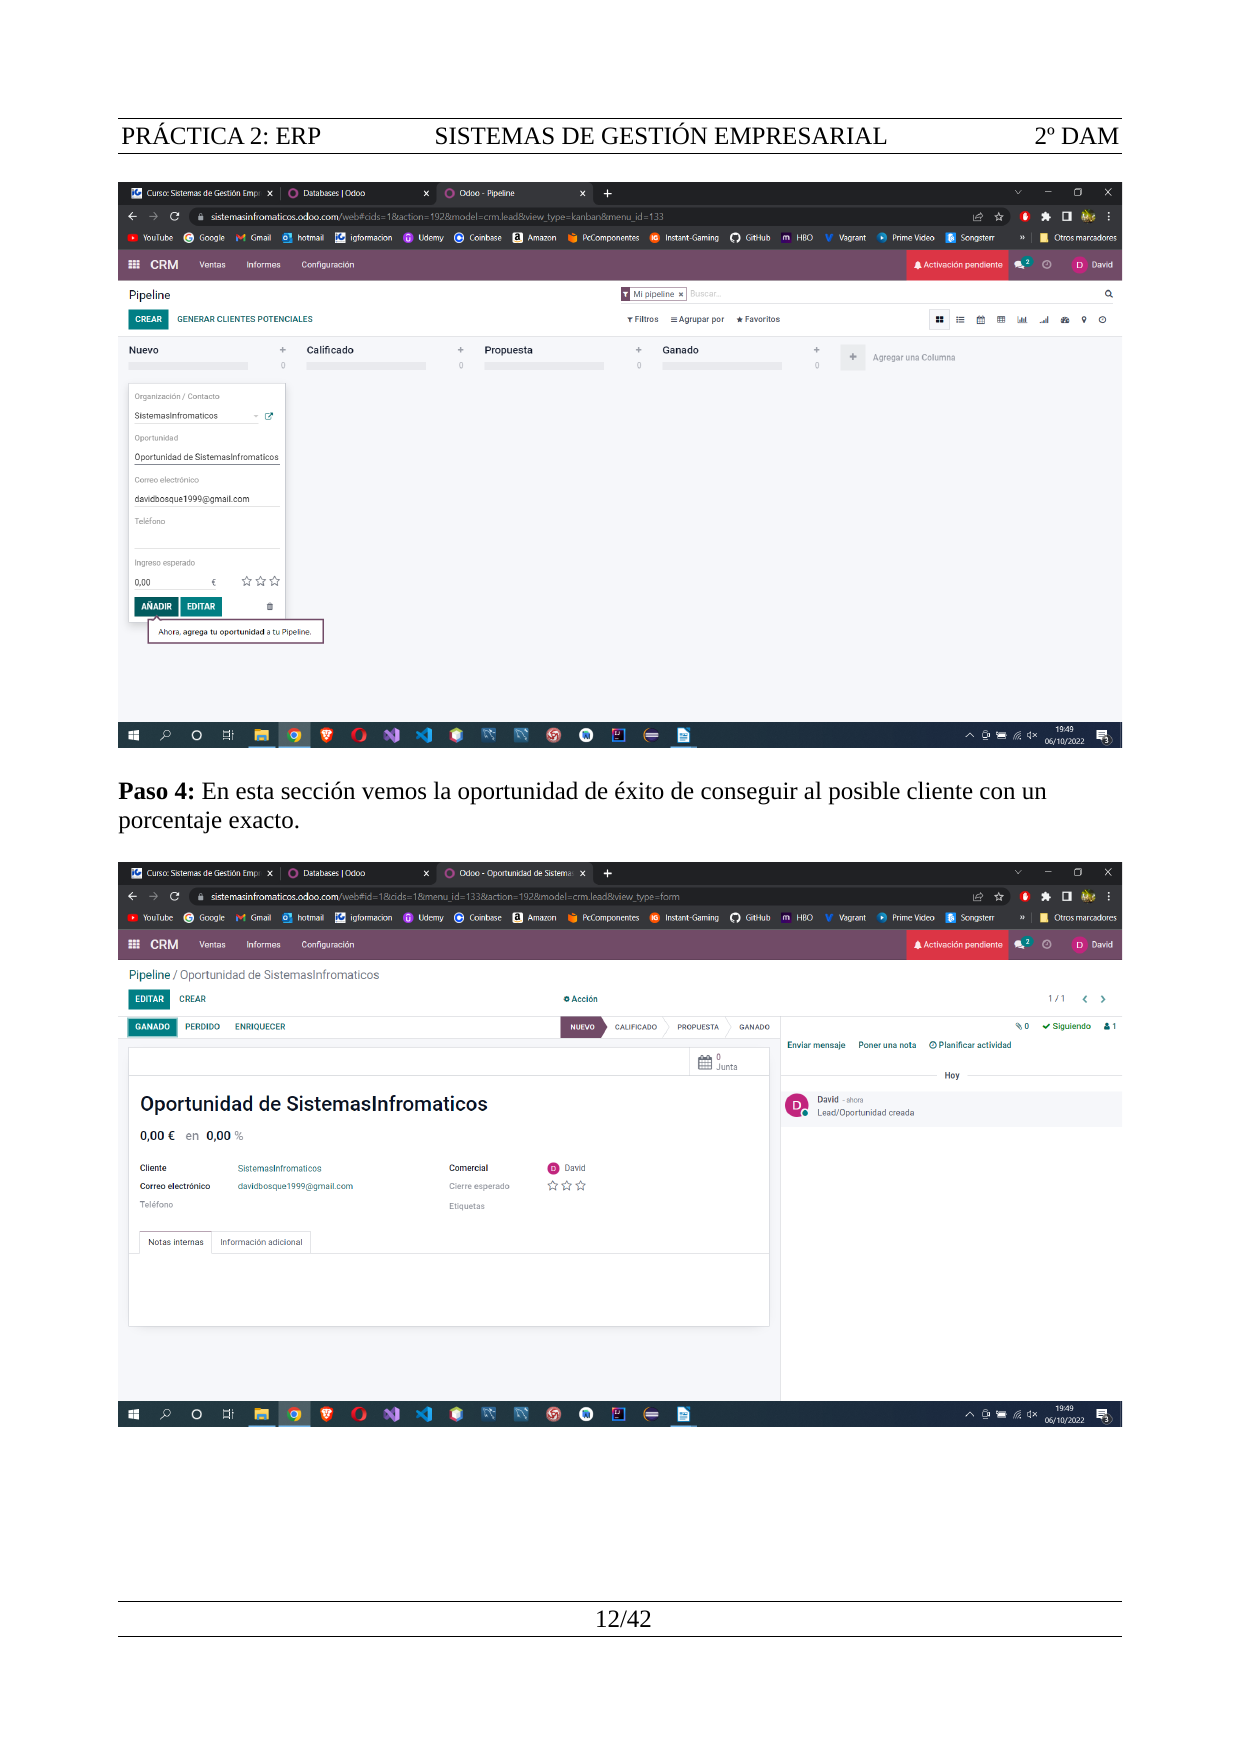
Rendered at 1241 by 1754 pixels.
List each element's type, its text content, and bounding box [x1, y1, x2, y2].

picture [118, 862, 1123, 1427]
text Paso 4: En esta sección vemos la oportunidad de éxito de conseguir al posible cliente con un porcentaje exacto. [118, 776, 1122, 833]
picture [118, 182, 1123, 748]
